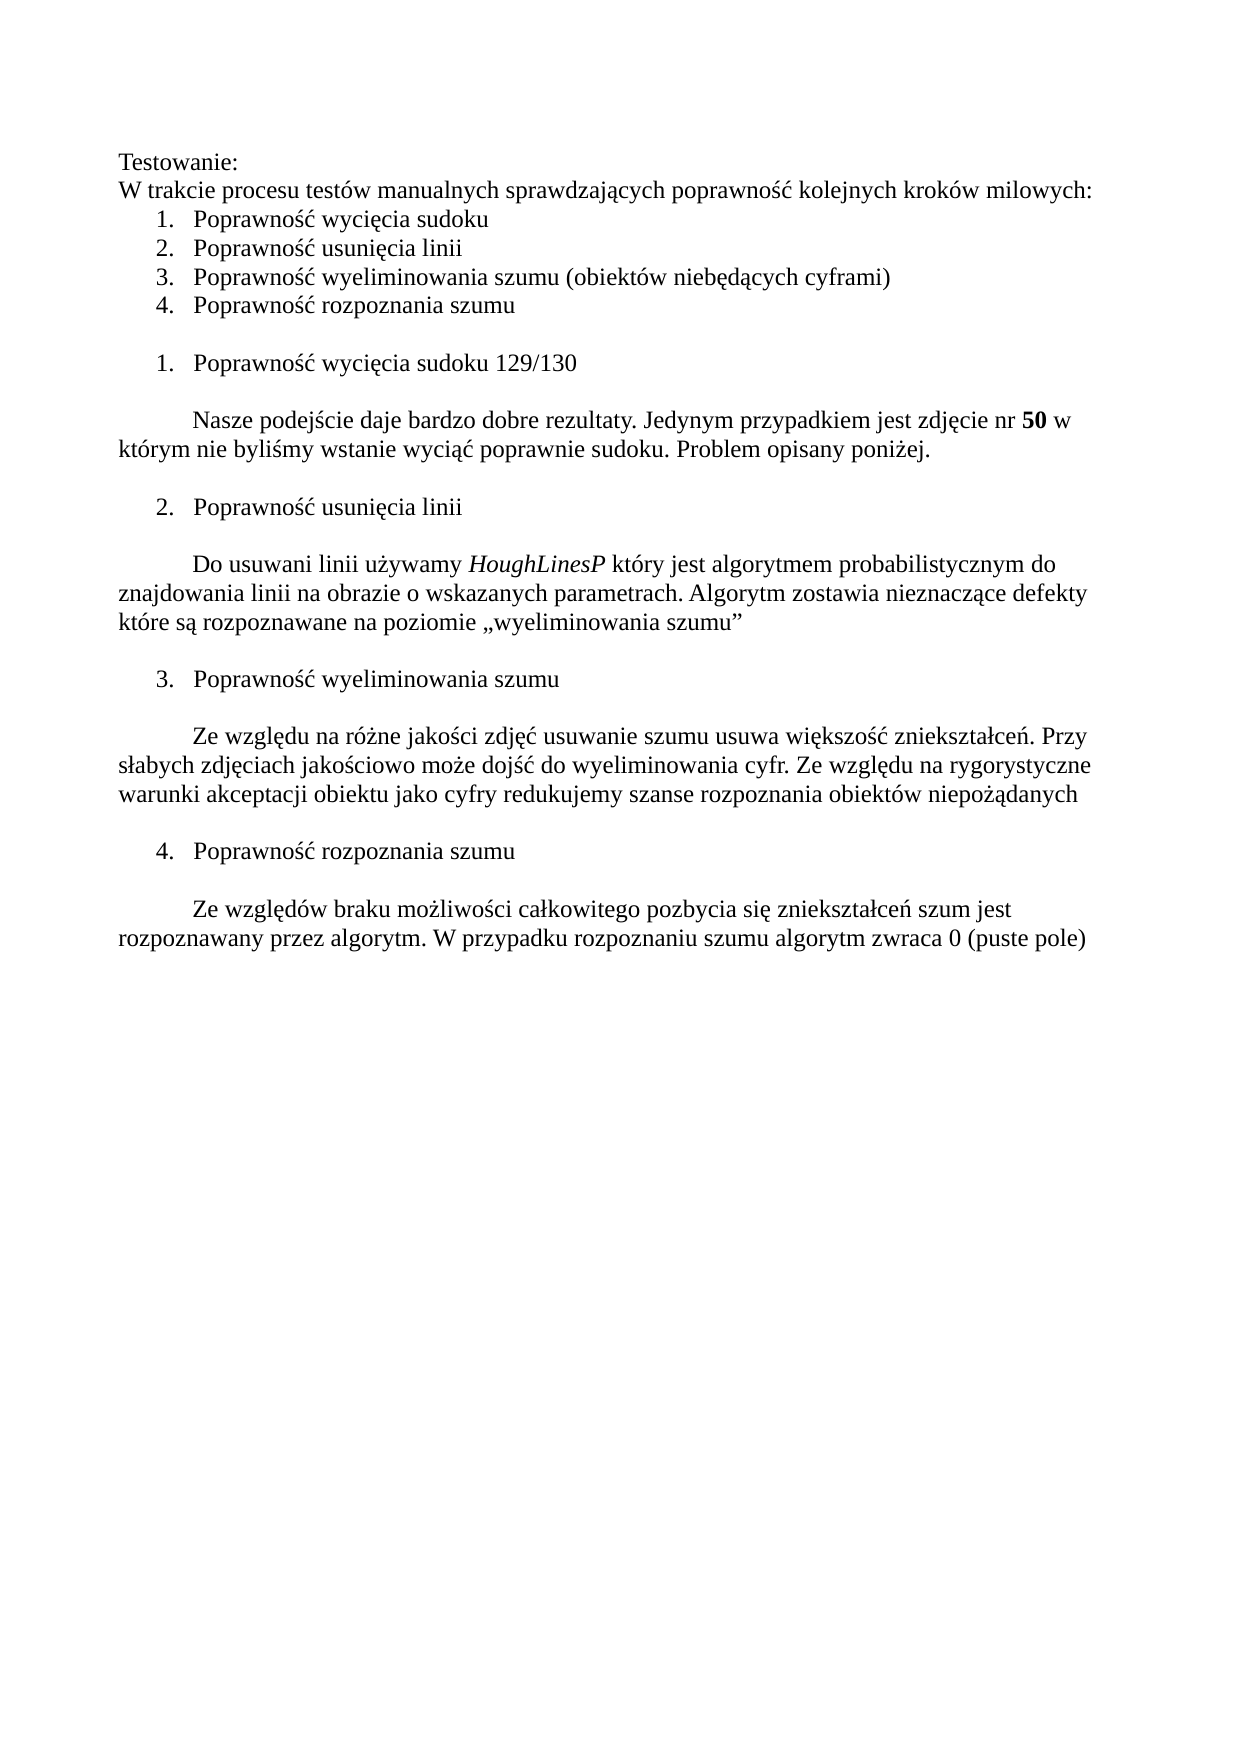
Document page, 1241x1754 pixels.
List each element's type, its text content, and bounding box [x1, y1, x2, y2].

text Ze względu na różne jakości zdjęć usuwanie szumu usuwa większość zniekształceń. Przy słabych zdjęciach jakościowo może dojść do wyeliminowania cyfr. Ze względu na rygorystyczne warunki akceptacji obiektu jako cyfry redukujemy szanse rozpoznania obiektów niepożądanych [118, 721, 1122, 808]
text Testowanie: [118, 147, 1122, 176]
list Poprawność wyeliminowania szumu (obiektów niebędących cyframi) [156, 262, 1122, 291]
list Poprawność wycięcia sudoku [156, 204, 1122, 233]
text W trakcie procesu testów manualnych sprawdzających poprawność kolejnych kroków milowych: [118, 176, 1122, 204]
text Nasze podejście daje bardzo dobre rezultaty. Jedynym przypadkiem jest zdjęcie nr 50 w którym nie byliśmy wstanie wyciąć poprawnie sudoku. Problem opisany poniżej. [118, 406, 1122, 463]
text Ze względów braku możliwości całkowitego pozbycia się zniekształceń szum jest rozpoznawany przez algorytm. W przypadku rozpoznaniu szumu algorytm zwraca 0 (puste pole) [118, 894, 1122, 951]
list Poprawność rozpoznania szumu [156, 836, 1122, 865]
list Poprawność wycięcia sudoku 129/130 [156, 348, 1122, 377]
list Poprawność wyeliminowania szumu [156, 664, 1122, 693]
text Do usuwani linii używamy HoughLinesP który jest algorytmem probabilistycznym do znajdowania linii na obrazie o wskazanych parametrach. Algorytm zostawia nieznaczące defekty które są rozpoznawane na poziomie „wyeliminowania szumu” [118, 549, 1122, 636]
list Poprawność usunięcia linii [156, 492, 1122, 521]
list Poprawność usunięcia linii [156, 233, 1122, 262]
list Poprawność rozpoznania szumu [156, 291, 1122, 319]
